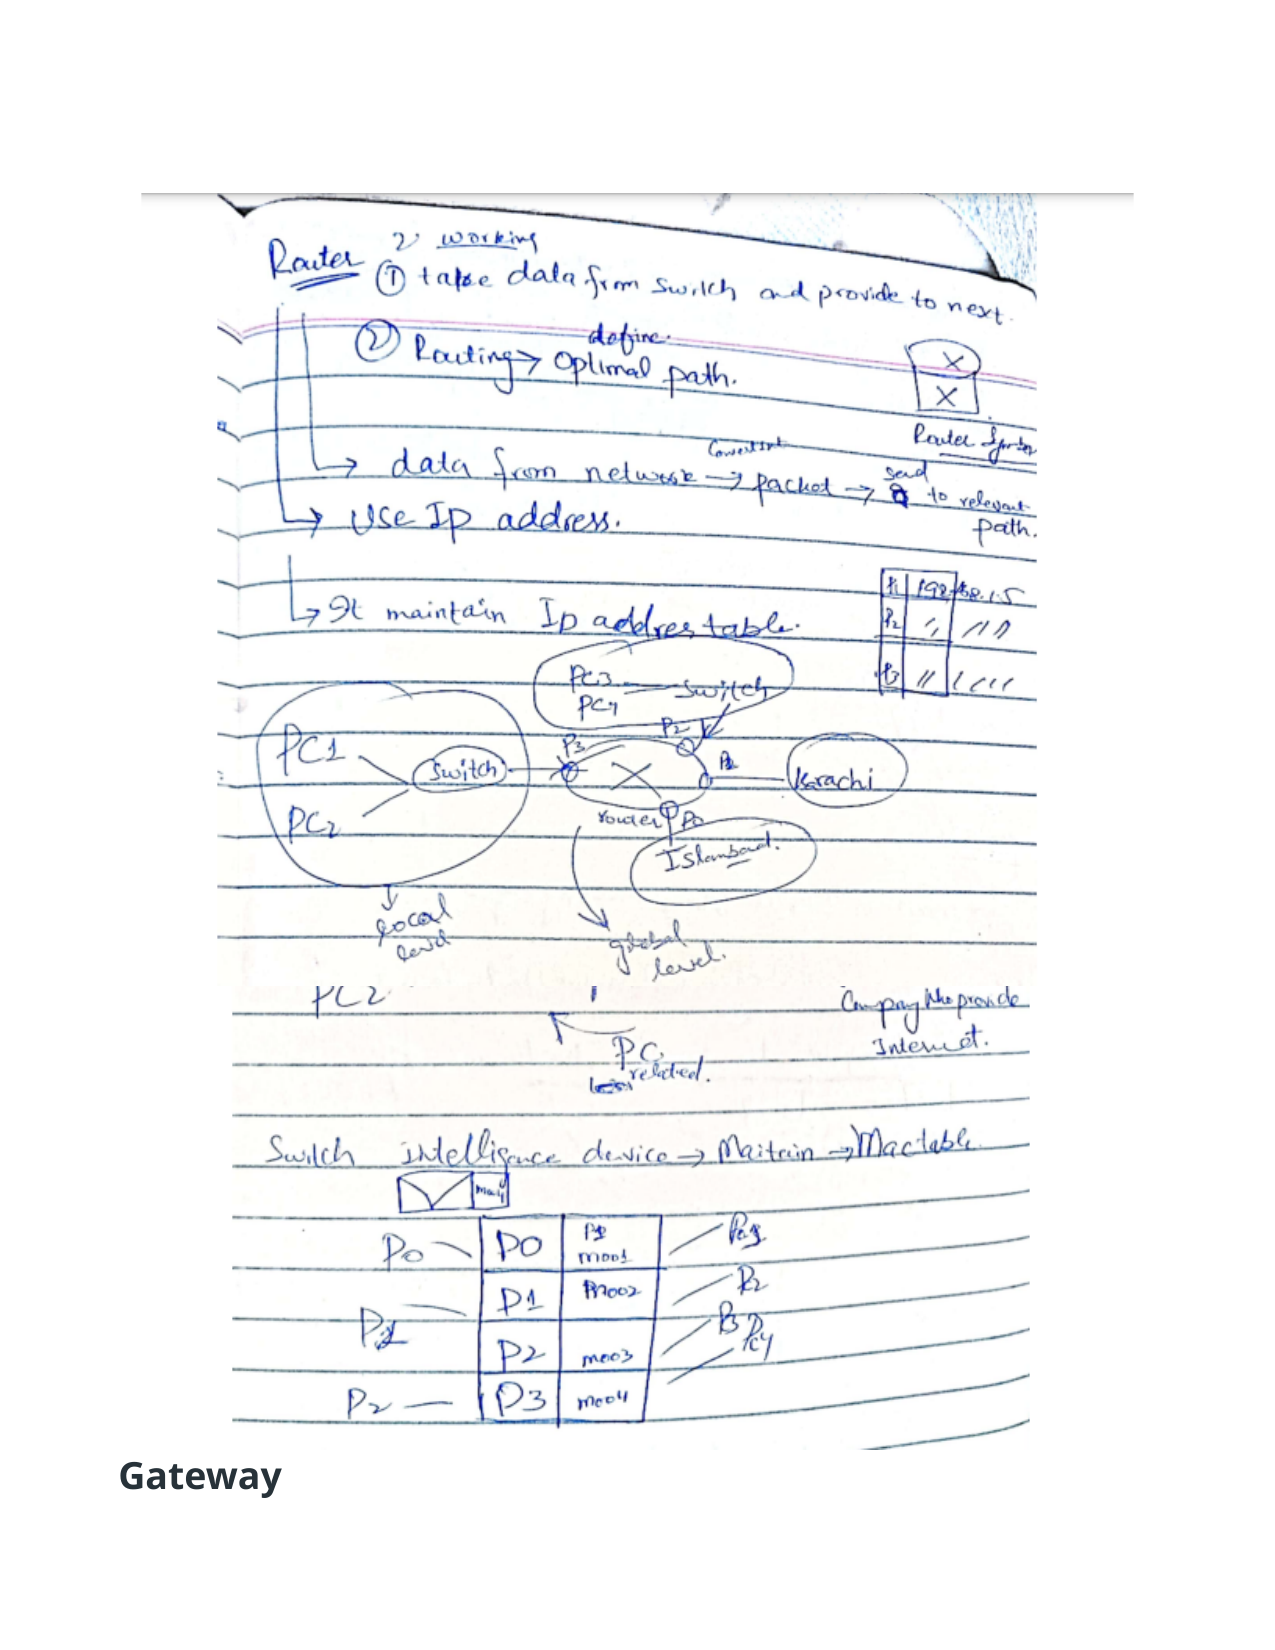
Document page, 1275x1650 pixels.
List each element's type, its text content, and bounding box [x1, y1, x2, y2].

text Gateway [118, 193, 1157, 1501]
picture [141, 193, 1134, 1450]
